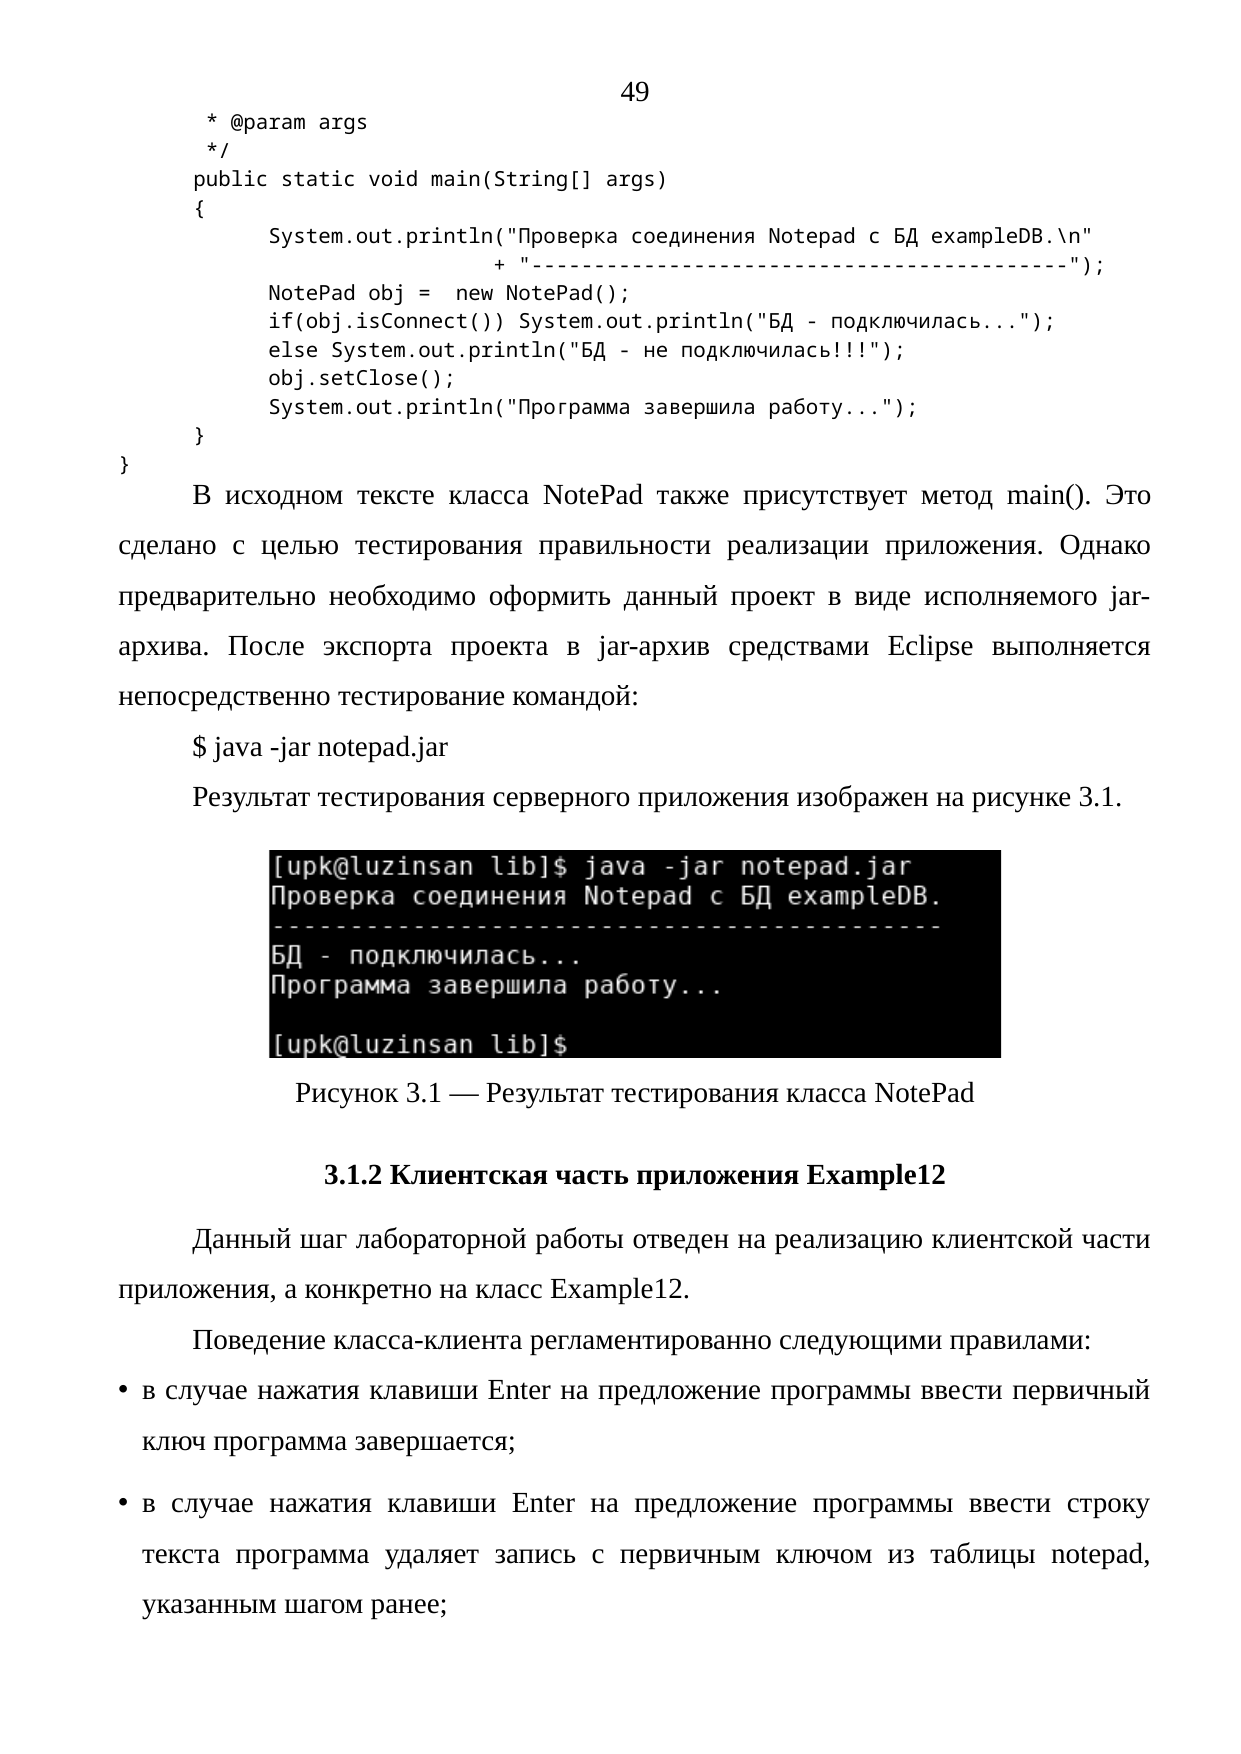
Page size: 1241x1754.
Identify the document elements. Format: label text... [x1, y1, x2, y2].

text $ java -jar notepad.jar [118, 729, 1152, 762]
picture [268, 850, 1002, 1058]
text Рисунок 3.1 — Результат тестирования класса NotePad [118, 829, 1152, 1108]
text if(obj.isConnect()) System.out.println("БД - подключилась..."); [118, 307, 1152, 335]
text Данный шаг лабораторной работы отведен на реализацию клиентской части приложения, а конкретно на класс Example12. [118, 1221, 1152, 1305]
text } [118, 449, 1152, 477]
list в случае нажатия клавиши Enter на предложение программы ввести первичный ключ программа завершается; [118, 1372, 1152, 1456]
text obj.setClose(); [118, 363, 1152, 392]
list в случае нажатия клавиши Enter на предложение программы ввести строку текста программа удаляет запись с первичным ключом из таблицы notepad, указанным шагом ранее; [118, 1486, 1152, 1620]
text else System.out.println("БД - не подключилась!!!"); [118, 335, 1152, 363]
text } [118, 420, 1152, 449]
text В исходном тексте класса NotePad также присутствует метод main(). Это сделано с целью тестирования правильности реализации приложения. Однако предварительно необходимо оформить данный проект в виде исполняемого jar-архива. После экспорта проекта в jar-архив средствами Eclipse выполняется непосредственно тестирование командой: [118, 477, 1152, 712]
text { [118, 193, 1152, 221]
text + "-------------------------------------------"); [118, 250, 1152, 278]
text Результат тестирования серверного приложения изображен на рисунке 3.1. [118, 779, 1152, 813]
subtitle 3.1.2 Клиентская часть приложения Example12 [118, 1157, 1152, 1191]
text System.out.println("Программа завершила работу..."); [118, 392, 1152, 420]
text Поведение класса-клиента регламентированно следующими правилами: [118, 1322, 1152, 1356]
text System.out.println("Проверка соединения Notepad с БД exampleDB.\n" [118, 221, 1152, 250]
text * @param args [118, 107, 1152, 136]
text NotePad obj = new NotePad(); [118, 278, 1152, 307]
text public static void main(String[] args) [118, 164, 1152, 193]
text */ [118, 136, 1152, 164]
